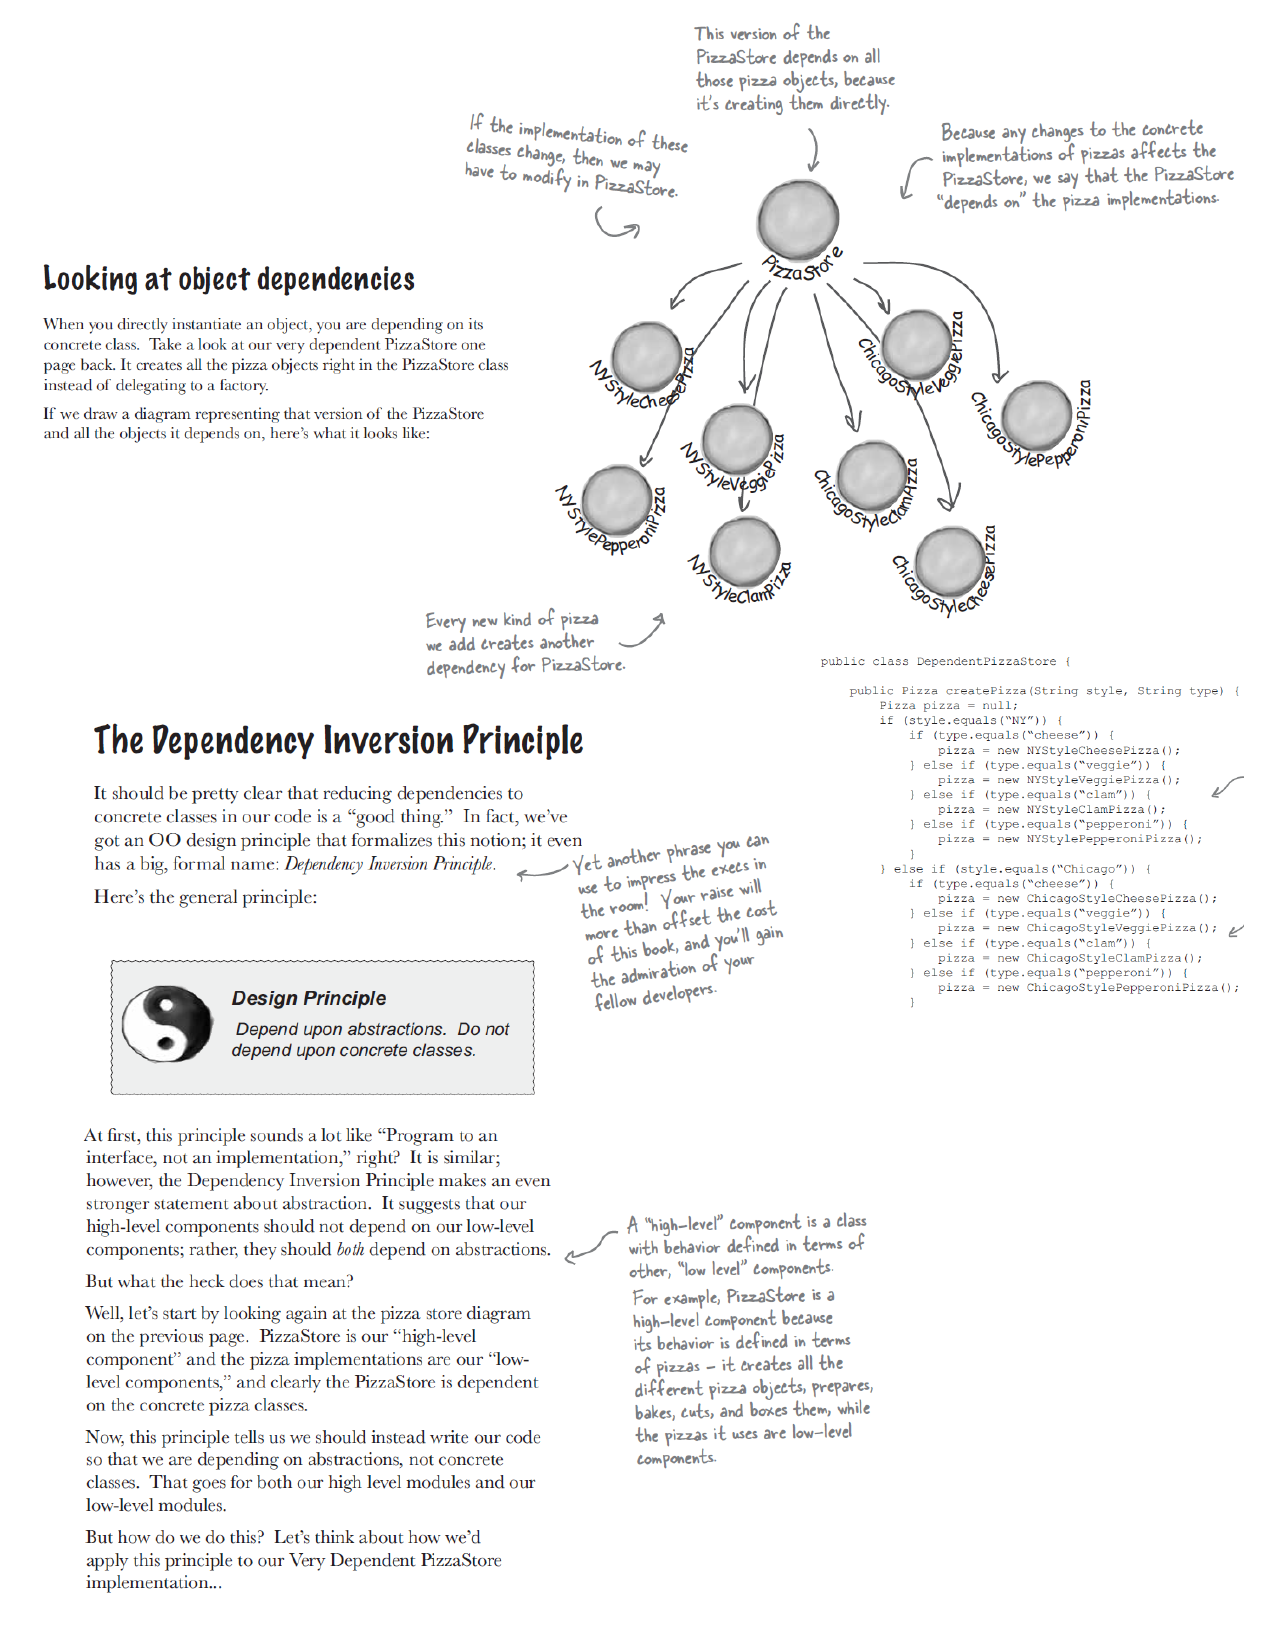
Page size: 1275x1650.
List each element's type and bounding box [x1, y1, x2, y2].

picture [88, 719, 785, 1101]
picture [79, 1122, 877, 1597]
picture [39, 19, 1244, 1009]
